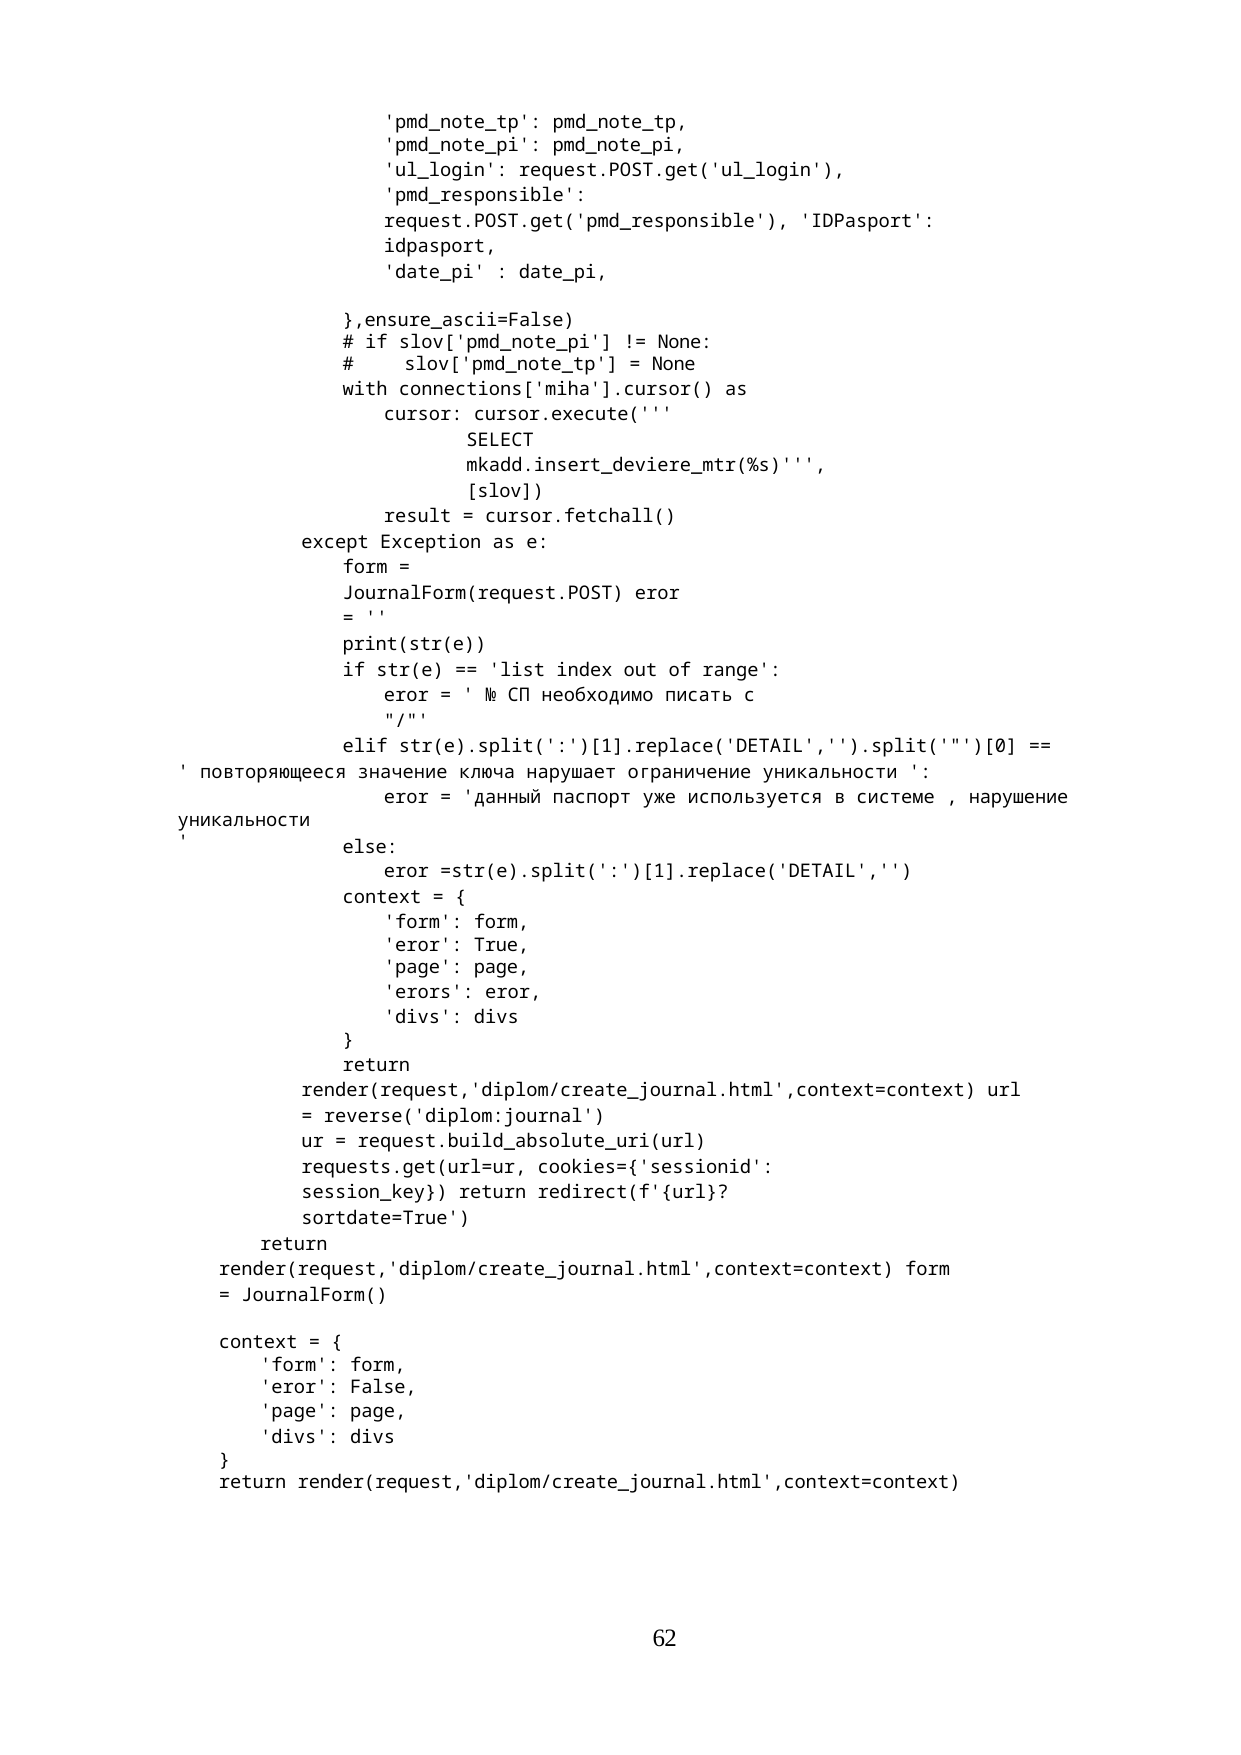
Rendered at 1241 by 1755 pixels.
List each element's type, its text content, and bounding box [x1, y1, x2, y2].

text 'form': form, [260, 1354, 1241, 1376]
text return render(request,'diplom/create_journal.html',context=context) form = JournalForm() [219, 1230, 969, 1306]
text return render(request,'diplom/create_journal.html',context=context) [219, 1471, 1241, 1493]
text return render(request,'diplom/create_journal.html',context=context) url = reverse('diplom:journal') [301, 1051, 1043, 1127]
text 'eror': False, [260, 1376, 1241, 1398]
text if str(e) == 'list index out of range': eror = ' № СП необходимо писать с "/"' [342, 656, 783, 732]
text 'ul_login': request.POST.get('ul_login'), 'pmd_responsible': request.POST.get('pmd_responsible'), 'IDPasport': idpasport, [383, 156, 969, 258]
text form = JournalForm(request.POST) eror = '' [342, 554, 697, 630]
text 'erors': eror, 'divs': divs [383, 978, 595, 1029]
text } [219, 1449, 1241, 1471]
text 'pmd_note_tp': pmd_note_tp, [383, 108, 969, 134]
text 'page': page, [383, 956, 1241, 978]
text else: [342, 836, 1241, 857]
text 'page': page, 'divs': divs [260, 1398, 437, 1449]
text # slov['pmd_note_tp'] = None [342, 353, 1241, 375]
text elif str(e).split(':')[1].replace('DETAIL','').split('"')[0] == ' повторяющееся значение ключа нарушает ограничение уникальности ': [177, 732, 1068, 783]
text },ensure_ascii=False) [342, 309, 1241, 331]
text with connections['miha'].cursor() as cursor: cursor.execute(''' [342, 375, 806, 426]
text context = { [219, 1328, 1241, 1354]
text 'eror': True, [383, 934, 1241, 956]
text } [342, 1029, 1241, 1051]
text 'pmd_note_pi': pmd_note_pi, [383, 134, 1241, 156]
text 'date_pi' : date_pi, [383, 258, 1241, 283]
text eror =str(e).split(':')[1].replace('DETAIL','') context = { [342, 857, 936, 908]
text SELECT mkadd.insert_deviere_mtr(%s)''', [slov]) [466, 426, 876, 502]
text eror = 'данный паспорт уже используется в системе , нарушение [383, 784, 1241, 809]
text ur = request.build_absolute_uri(url) requests.get(url=ur, cookies={'sessionid': session_key}) return redirect(f'{url}?sortdate=True') [301, 1127, 879, 1229]
text # if slov['pmd_note_pi'] != None: [342, 331, 1241, 353]
text result = cursor.fetchall() except Exception as e: [301, 502, 707, 553]
text print(str(e)) [342, 630, 1241, 656]
text 'form': form, [383, 908, 1241, 934]
text уникальности' [177, 809, 311, 853]
